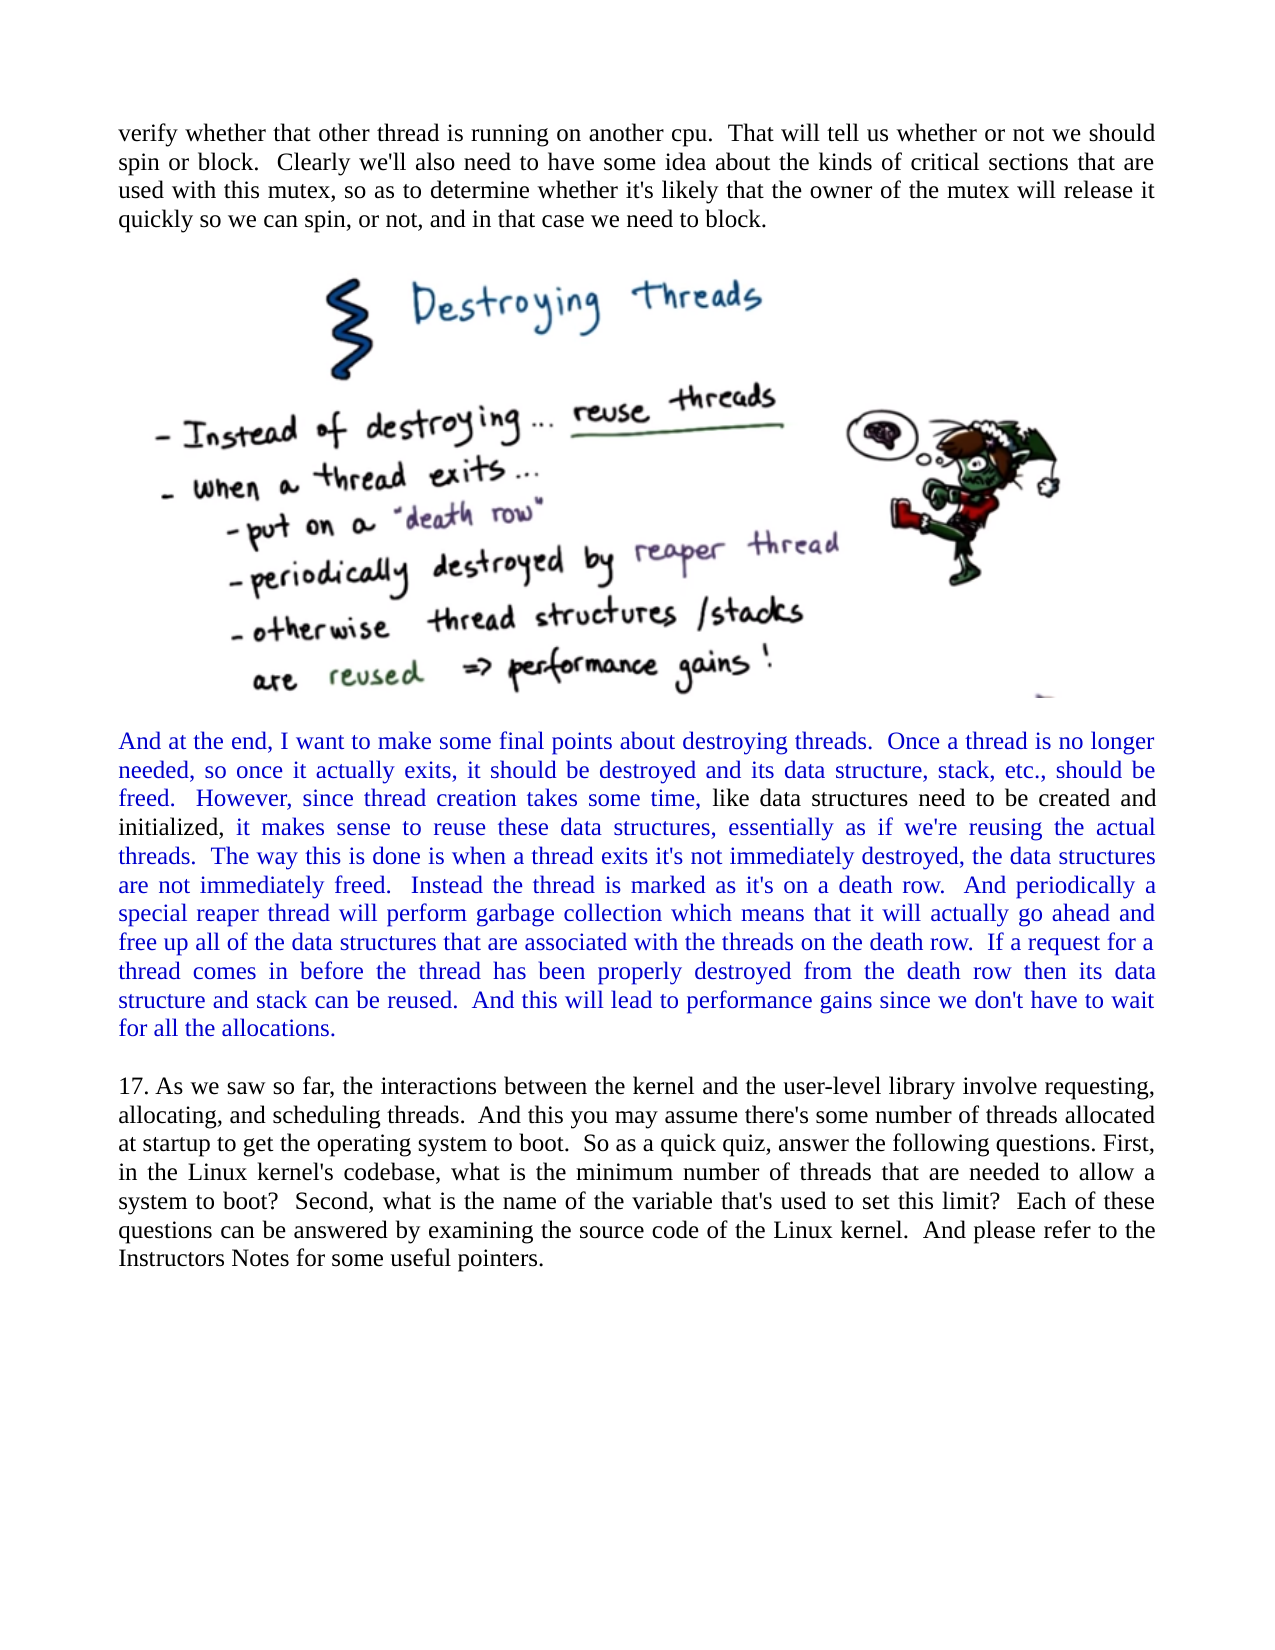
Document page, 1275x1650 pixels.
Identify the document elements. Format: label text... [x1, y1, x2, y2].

picture [118, 261, 1157, 698]
text 17. As we saw so far, the interactions between the kernel and the user-level library involve requesting, allocating, and scheduling threads. And this you may assume there's some number of threads allocated at startup to get the operating system to boot. So as a quick quiz, answer the following questions. First, in the Linux kernel's codebase, what is the minimum number of threads that are needed to allow a system to boot? Second, what is the name of the variable that's used to set this limit? Each of these questions can be answered by examining the source code of the Linux kernel. And please refer to the Instructors Notes for some useful pointers. [118, 1071, 1157, 1272]
text And at the end, I want to make some final points about destroying threads. Once a thread is no longer needed, so once it actually exits, it should be destroyed and its data structure, stack, etc., should be freed. However, since thread creation takes some time, like data structures need to be created and initialized, it makes sense to reuse these data structures, essentially as if we're reusing the actual threads. The way this is done is when a thread exits it's not immediately destroyed, the data structures are not immediately freed. Instead the thread is marked as it's on a death row. And periodically a special reaper thread will perform garbage collection which means that it will actually go ahead and free up all of the data structures that are associated with the threads on the death row. If a request for a thread comes in before the thread has been properly destroyed from the death row then its data structure and stack can be reused. And this will lead to performance gains since we don't have to wait for all the allocations. [118, 726, 1157, 1042]
text verify whether that other thread is running on another cpu. That will tell us whether or not we should spin or block. Clearly we'll also need to have some idea about the kinds of critical sections that are used with this mutex, so as to determine whether it's likely that the owner of the mutex will release it quickly so we can spin, or not, and in that case we need to block. [118, 118, 1157, 233]
